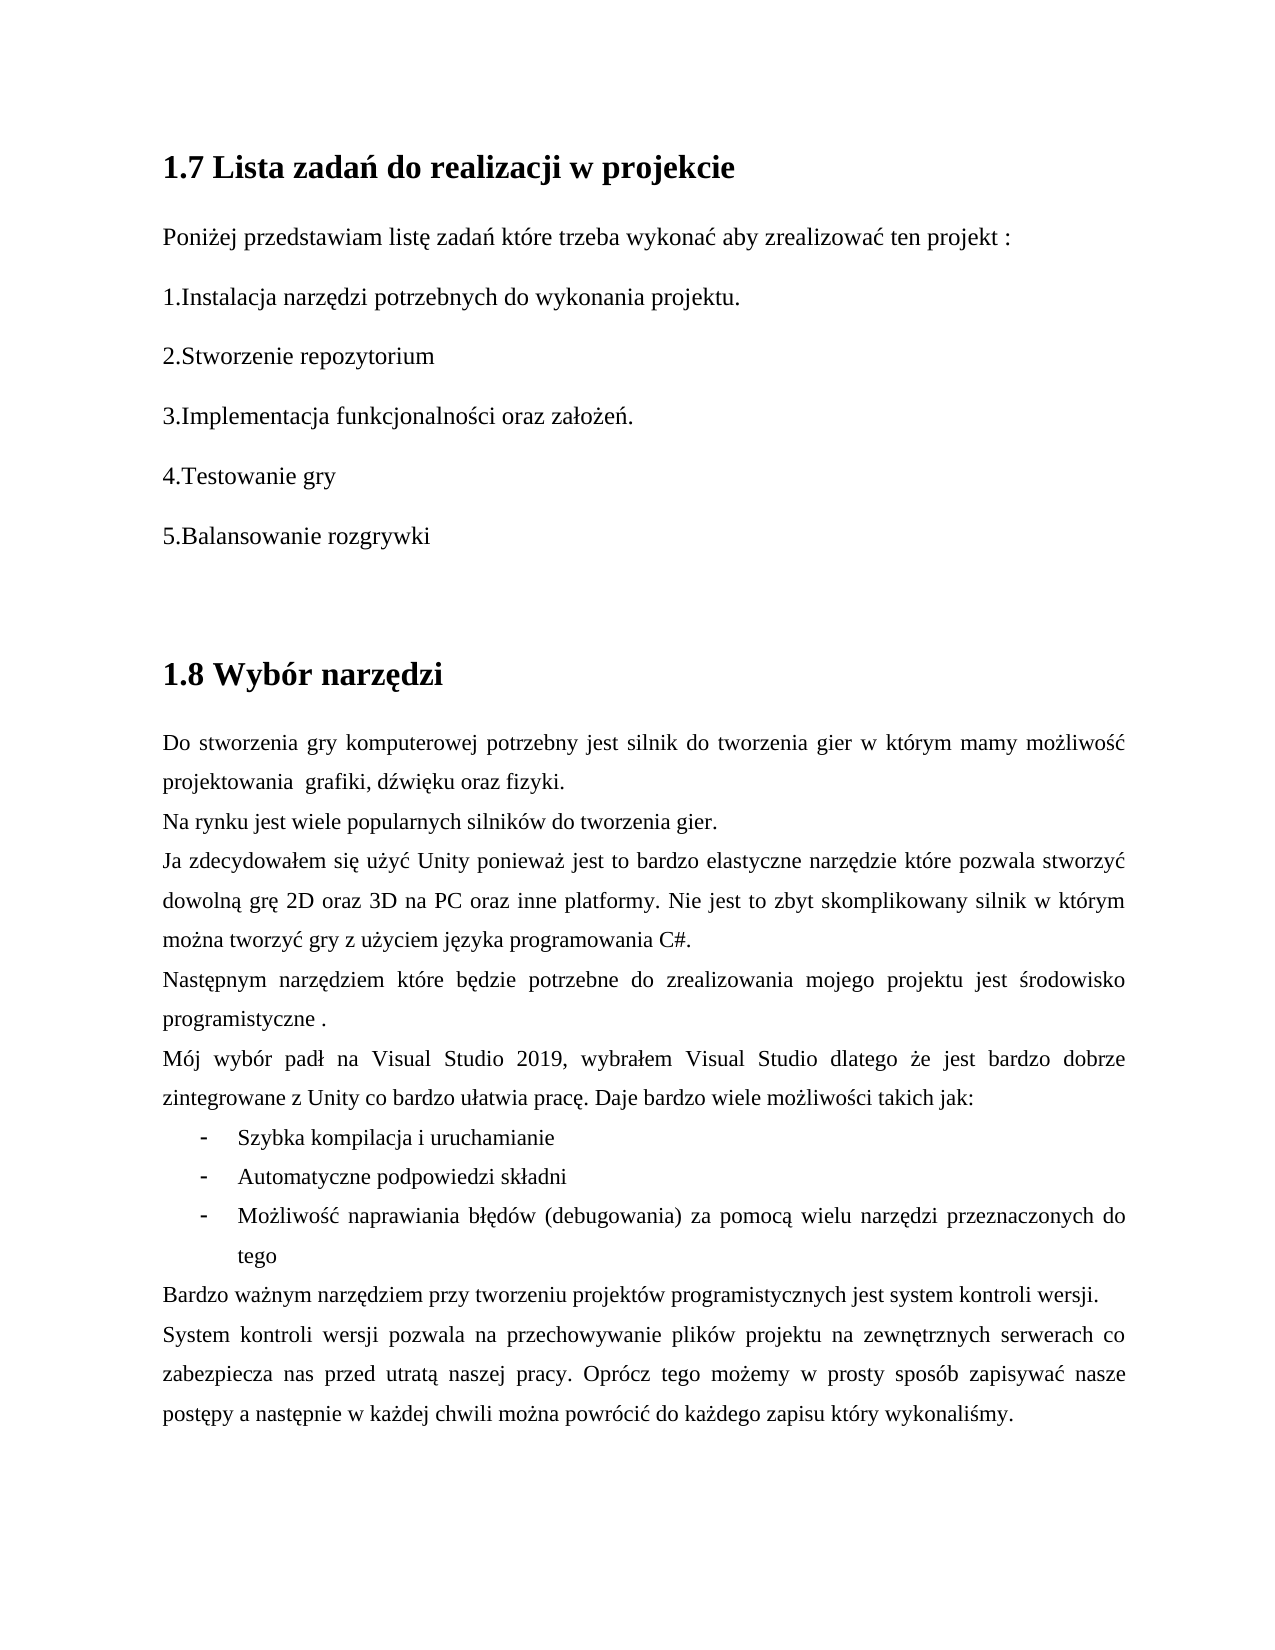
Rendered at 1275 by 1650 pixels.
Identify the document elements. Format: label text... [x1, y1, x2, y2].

text Następnym narzędziem które będzie potrzebne do zrealizowania mojego projektu jest środowisko programistyczne . [162, 966, 1127, 1032]
list Szybka kompilacja i uruchamianie [200, 1124, 1127, 1150]
list Automatyczne podpowiedzi składni [200, 1163, 1127, 1189]
text Bardzo ważnym narzędziem przy tworzeniu projektów programistycznych jest system kontroli wersji. [162, 1282, 1127, 1308]
text System kontroli wersji pozwala na przechowywanie plików projektu na zewnętrznych serwerach co zabezpiecza nas przed utratą naszej pracy. Oprócz tego możemy w prosty sposób zapisywać nasze postępy a następnie w każdej chwili można powrócić do każdego zapisu który wykonaliśmy. [162, 1321, 1127, 1426]
text Poniżej przedstawiam listę zadań które trzeba wykonać aby zrealizować ten projekt : [162, 222, 1127, 251]
text 1.8 Wybór narzędzi [162, 655, 1127, 693]
text 5.Balansowanie rozgrywki [162, 521, 1127, 549]
text Do stworzenia gry komputerowej potrzebny jest silnik do tworzenia gier w którym mamy możliwość projektowania grafiki, dźwięku oraz fizyki. [162, 729, 1127, 795]
text Na rynku jest wiele popularnych silników do tworzenia gier. [162, 808, 1127, 834]
list Możliwość naprawiania błędów (debugowania) za pomocą wielu narzędzi przeznaczonych do tego [200, 1203, 1127, 1268]
text 3.Implementacja funkcjonalności oraz założeń. [162, 401, 1127, 430]
text 1.Instalacja narzędzi potrzebnych do wykonania projektu. [162, 282, 1127, 310]
text 1.7 Lista zadań do realizacji w projekcie [162, 148, 1127, 186]
text 2.Stworzenie repozytorium [162, 341, 1127, 370]
text Ja zdecydowałem się użyć Unity ponieważ jest to bardzo elastyczne narzędzie które pozwala stworzyć dowolną grę 2D oraz 3D na PC oraz inne platformy. Nie jest to zbyt skomplikowany silnik w którym można tworzyć gry z użyciem języka programowania C#. [162, 847, 1127, 953]
text Mój wybór padł na Visual Studio 2019, wybrałem Visual Studio dlatego że jest bardzo dobrze zintegrowane z Unity co bardzo ułatwia pracę. Daje bardzo wiele możliwości takich jak: [162, 1045, 1127, 1111]
text 4.Testowanie gry [162, 461, 1127, 490]
